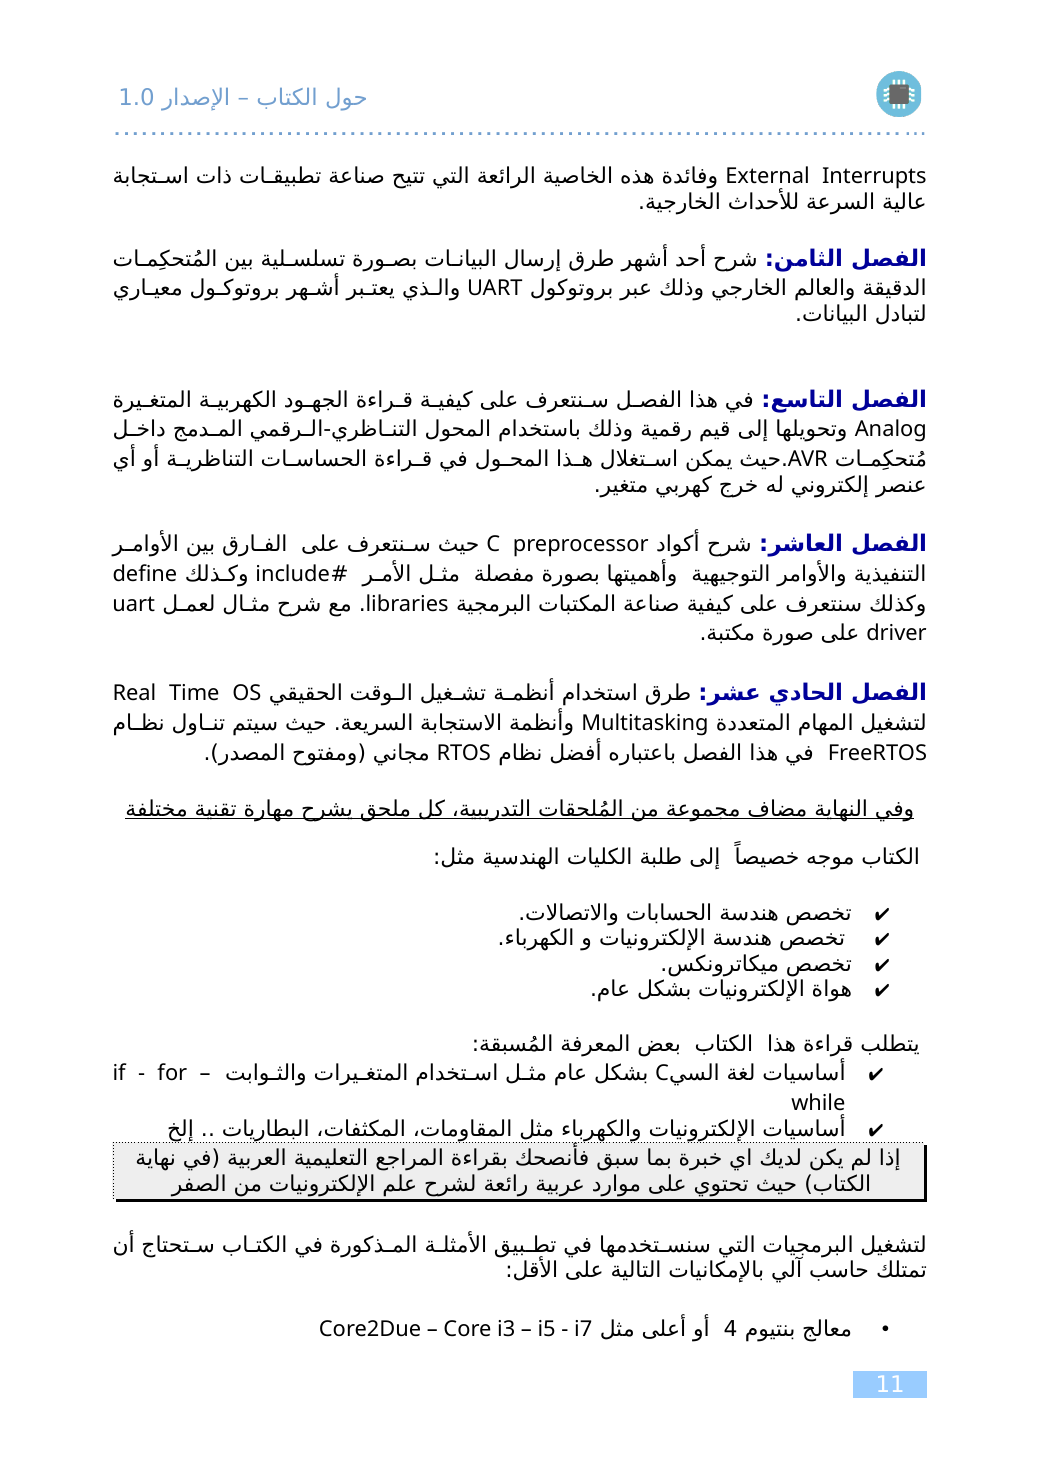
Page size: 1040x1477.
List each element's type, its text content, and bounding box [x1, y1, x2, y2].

list أساسيات لغة السيC بشكل عام مثل استخدام المتغيرات والثوابت if - for – while [112, 1057, 883, 1117]
text يتطلب قراءة هذا الكتاب بعض المعرفة المُسبقة: [112, 1031, 927, 1057]
text الفصل السابع: سنتعرف في هذا الفصل على كيفية تشغيل المقاطعات الخارجية External Interrupts وفائدة هذه الخاصية الرائعة التي تتيح صناعة تطبيقات ذات استجابة عالية السرعة للأحداث الخارجية. [112, 160, 927, 215]
list تخصص هندسة اﻹلكترونيات و الكهرباء. [112, 925, 889, 951]
text إذا لم يكن لديك اي خبرة بما سبق فأنصحك بقراءة المراجع التعليمية العربية (في نهاية الكتاب) حيث تحتوي على موارد عربية رائعة لشرح علم اﻹلكترونيات من الصفر [112, 1142, 924, 1199]
text الفصل التاسع: في هذا الفصل سنتعرف على كيفية قراءة الجهود الكهربية المتغيرة Analog وتحويلها إلى قيم رقمية وذلك باستخدام المحول التناظري-الرقمي المدمج داخل مُتحكِمات AVR.حيث يمكن استغلال هذا المحول في قراءة الحساسات التناظرية أو أي عنصر إلكتروني له خرج كهربي متغير. [112, 386, 927, 498]
list هواة اﻹلكترونيات بشكل عام. [112, 976, 889, 1002]
picture [876, 71, 922, 117]
list تخصص هندسة الحسابات والاتصالات. [112, 899, 889, 925]
list أساسيات اﻹلكترونيات والكهرباء مثل المقاومات، المكثفات، البطاريات .. إلخ [112, 1117, 883, 1142]
list تخصص ميكاترونكس. [112, 951, 889, 976]
text لتشغيل البرمجيات التي سنستخدمها في تطبيق اﻷمثلة المذكورة في الكتاب ستحتاج أن تمتلك حاسب آلي باﻹمكانيات التالية على اﻷقل: [112, 1232, 927, 1283]
text الفصل الثامن: شرح أحد أشهر طرق إرسال البيانات بصورة تسلسلية بين المُتحكِمات الدقيقة والعالم الخارجي وذلك عبر بروتوكول UART والذي يعتبر أشهر بروتوكول معياري لتبادل البيانات. [112, 245, 927, 327]
text وفي النهاية مضاف مجموعة من المُلحقات التدريبية، كل ملحق يشرح مهارة تقنية مختلفة [112, 796, 927, 822]
text الفصل الحادي عشر: طرق استخدام أنظمة تشغيل الوقت الحقيقي Real Time OS لتشغيل المهام المتعددة Multitasking وأنظمة الاستجابة السريعة. حيث سيتم تناول نظام FreeRTOS في هذا الفصل باعتباره أفضل نظام RTOS مجاني (ومفتوح المصدر). [112, 677, 927, 766]
list معالج بنتيوم 4 أو أعلى مثل Core2Due – Core i3 – i5 - i7 [112, 1313, 889, 1343]
text الفصل العاشر: شرح أكواد C preprocessor حيث سنتعرف على الفارق بين الأوامر التنفيذية والأوامر التوجيهية وأهميتها بصورة مفصلة مثل الأمر #include وكذلك define وكذلك سنتعرف على كيفية صناعة المكتبات البرمجية libraries. مع شرح مثال لعمل uart driver على صورة مكتبة. [112, 528, 927, 647]
text الكتاب موجه خصيصاً إلى طلبة الكليات الهندسية مثل: [112, 844, 927, 870]
